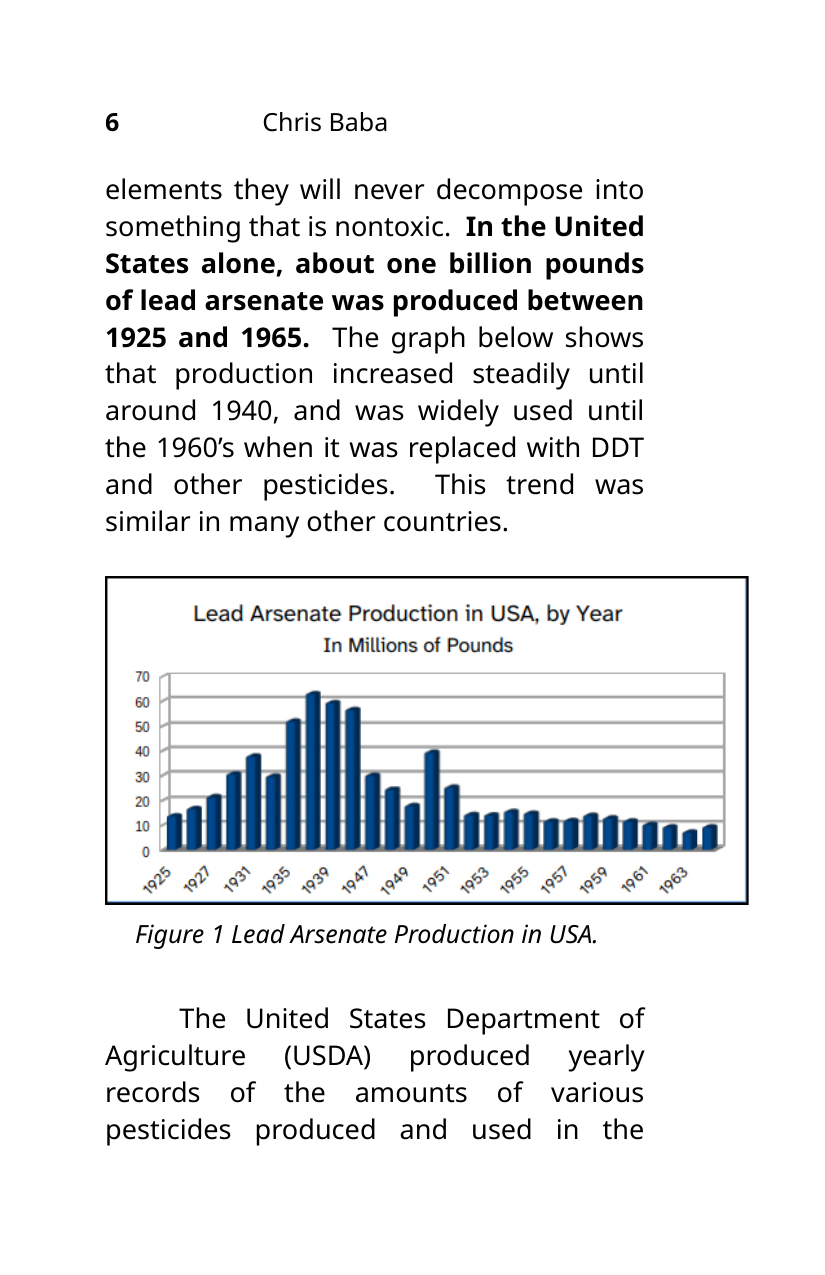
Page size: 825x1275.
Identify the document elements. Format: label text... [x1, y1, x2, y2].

text Figure 1 Lead Arsenate Production in USA. [135, 905, 615, 951]
text elements they will never decompose into something that is nontoxic. In the United States alone, about one billion pounds of lead arsenate was produced between 1925 and 1965. The graph below shows that production increased steadily until around 1940, and was widely used until the 1960’s when it was replaced with DDT and other pesticides. This trend was similar in many other countries. [105, 171, 645, 539]
picture [105, 576, 749, 905]
text The United States Department of Agriculture (USDA) produced yearly records of the amounts of various pesticides produced and used in the [105, 999, 645, 1147]
